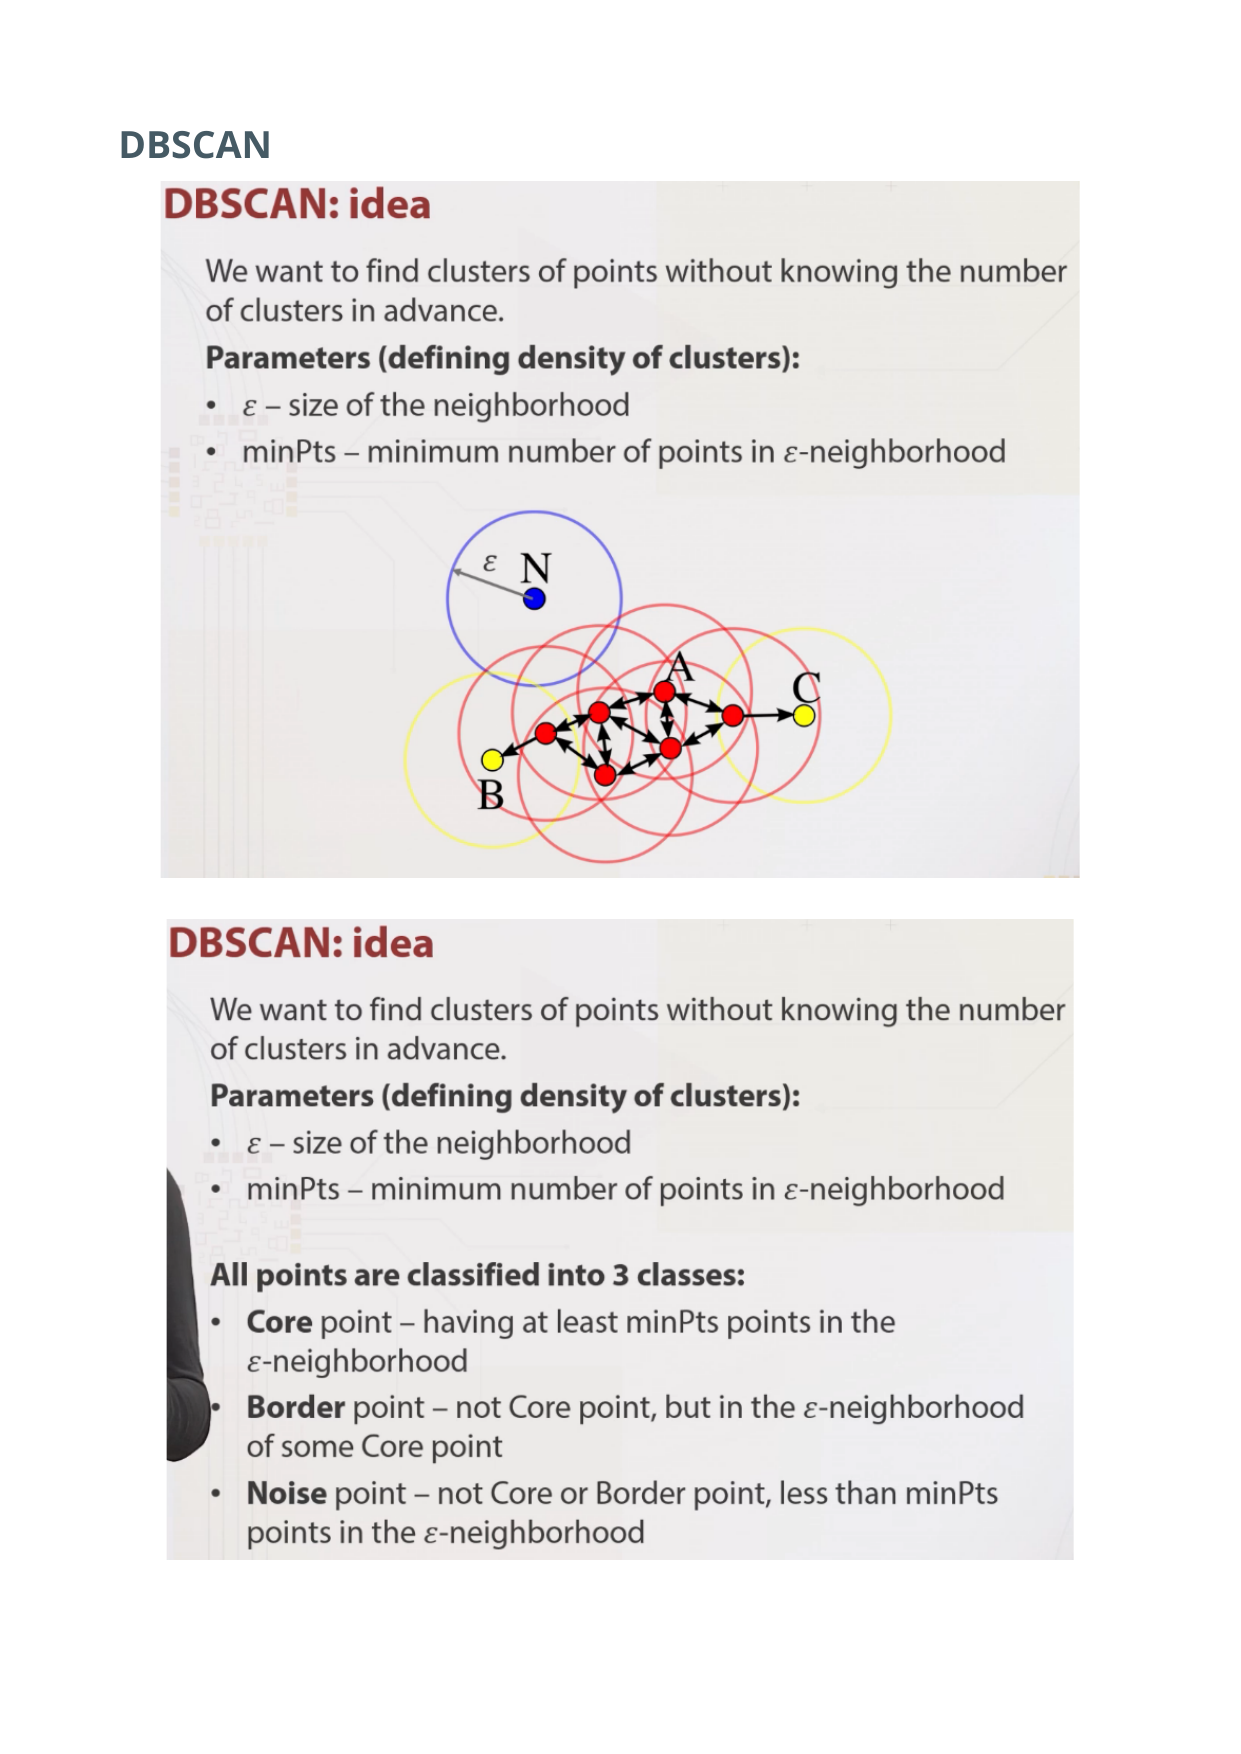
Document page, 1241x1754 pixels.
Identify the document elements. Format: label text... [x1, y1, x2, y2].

picture [160, 181, 1080, 878]
subtitle DBSCAN [118, 118, 1122, 169]
picture [166, 919, 1074, 1560]
